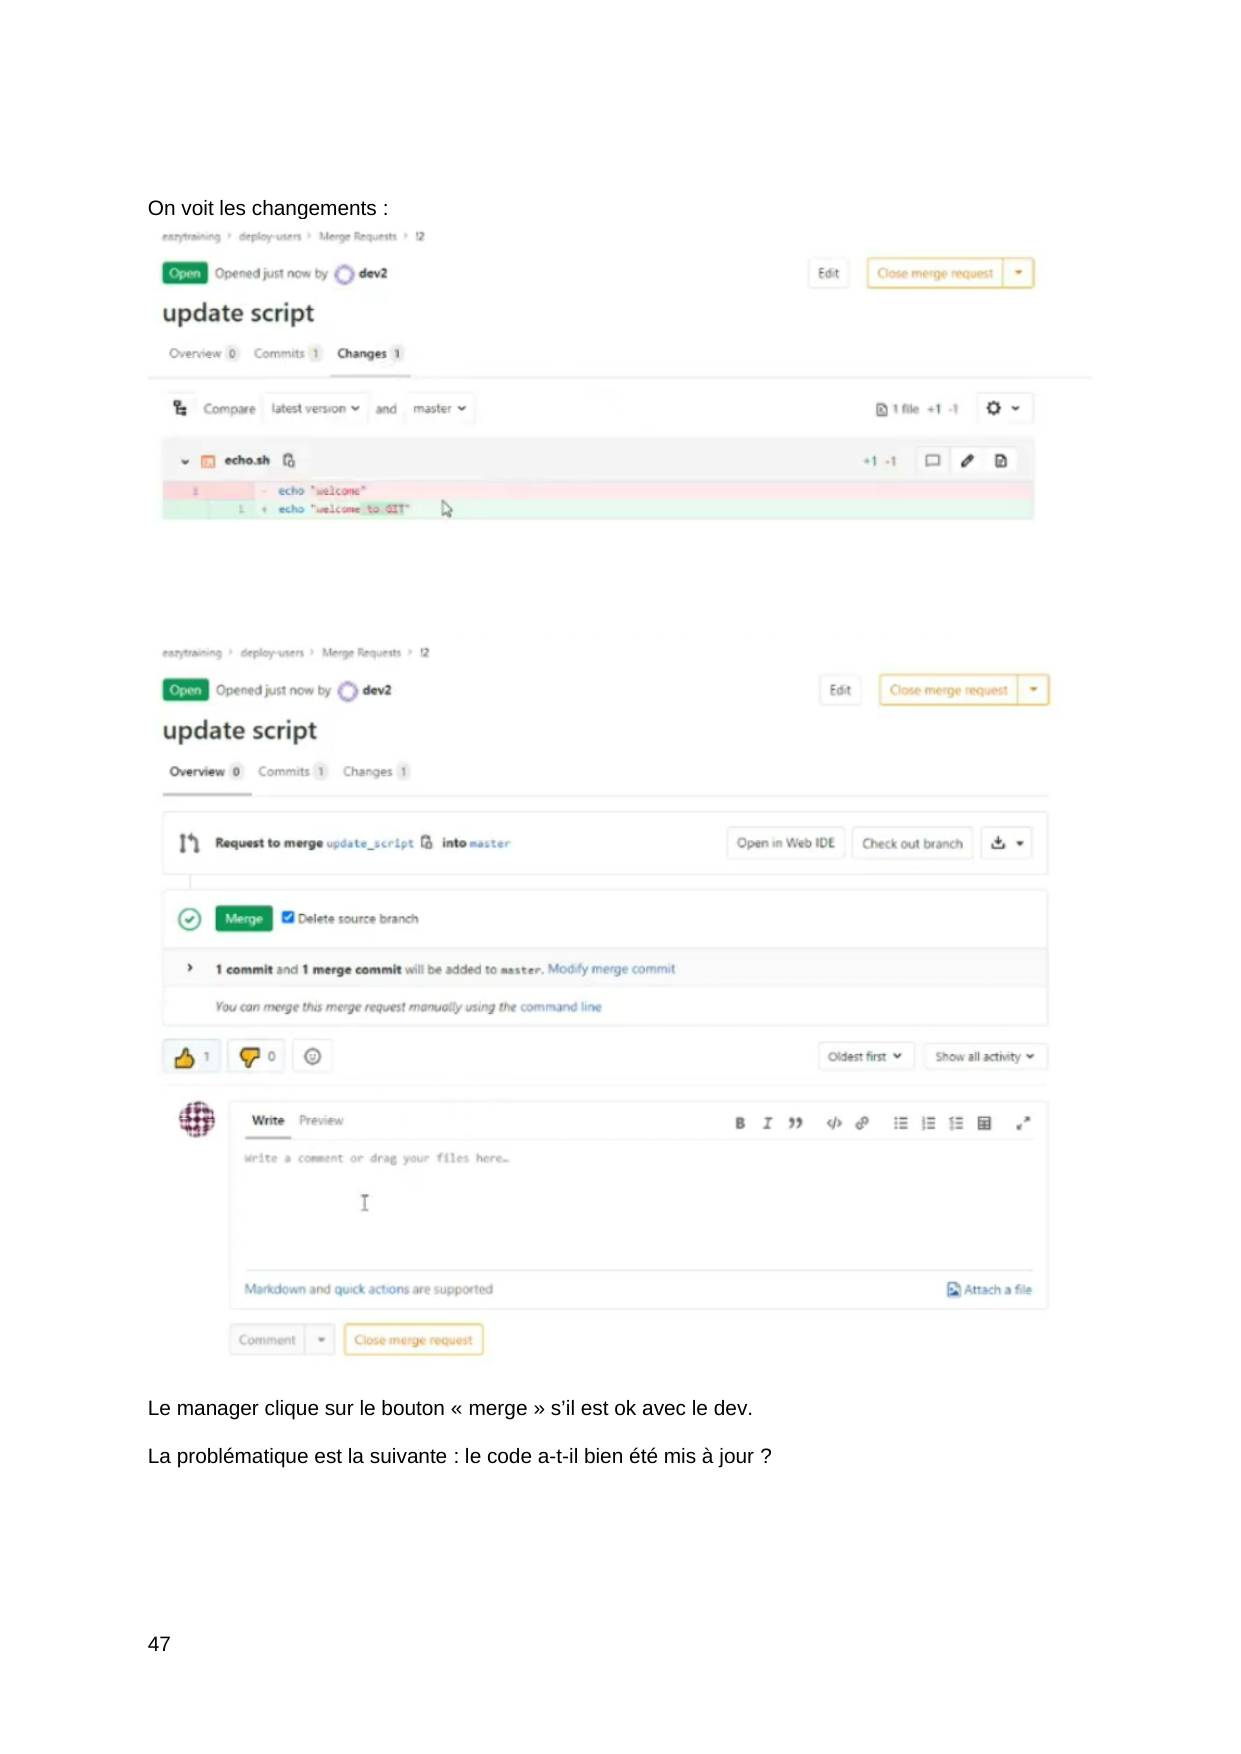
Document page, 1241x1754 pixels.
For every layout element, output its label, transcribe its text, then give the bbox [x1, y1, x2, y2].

text Le manager clique sur le bouton « merge » s’il est ok avec le dev. [148, 1396, 1093, 1419]
text On voit les changements : [148, 196, 1093, 219]
picture [147, 219, 1093, 564]
picture [147, 635, 1093, 1372]
text La problématique est la suivante : le code a-t-il bien été mis à jour ? [148, 1443, 1093, 1467]
